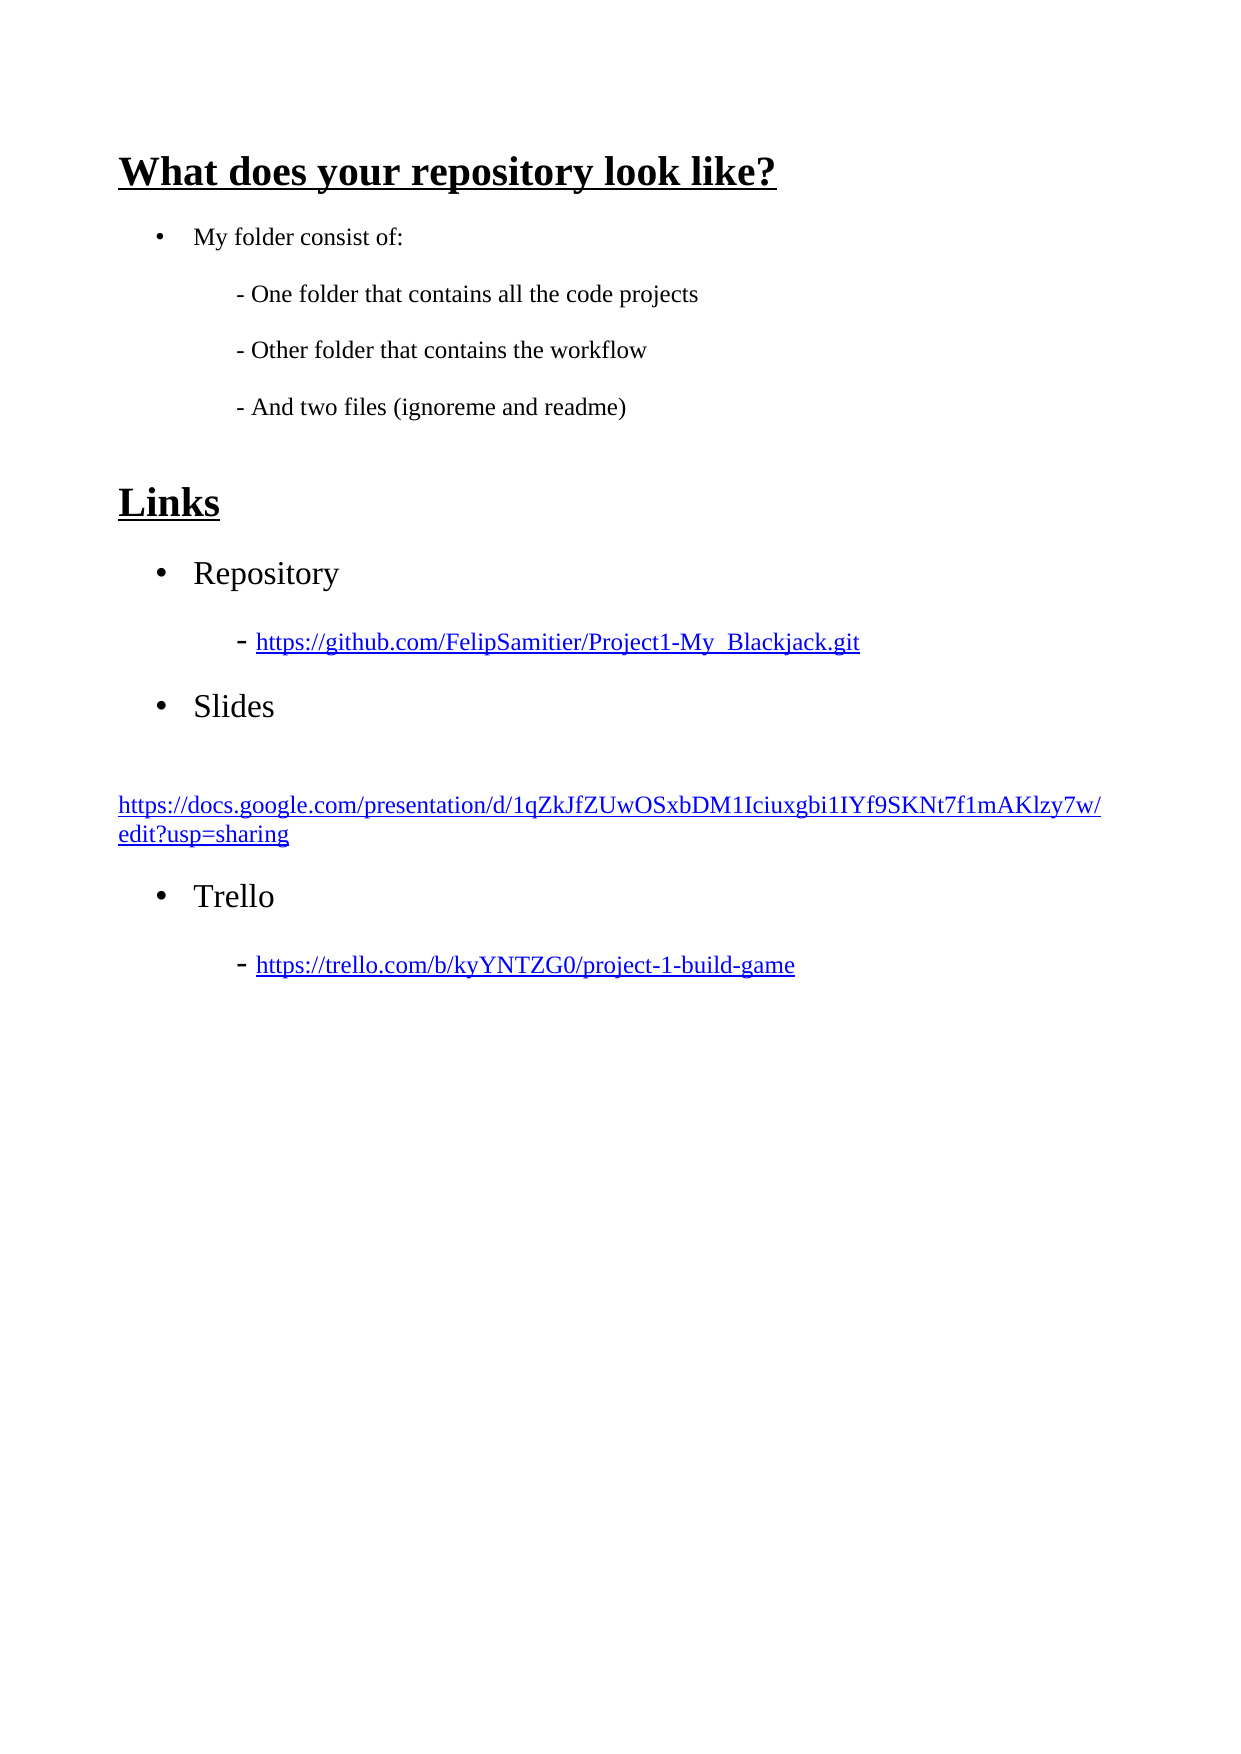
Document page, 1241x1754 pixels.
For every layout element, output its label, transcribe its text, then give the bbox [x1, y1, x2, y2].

text Links [118, 477, 1122, 525]
text - And two files (ignoreme and readme) [118, 392, 1122, 421]
text - Other folder that contains the workflow [118, 336, 1122, 364]
text - https://trello.com/b/kyYNTZG0/project-1-build-game [118, 942, 1122, 981]
list Repository [156, 553, 1122, 591]
text - https://github.com/FelipSamitier/Project1-My_Blackjack.git [118, 619, 1122, 658]
text What does your repository look like? [118, 146, 1122, 194]
list Trello [156, 876, 1122, 914]
list Slides [156, 686, 1122, 724]
text - One folder that contains all the code projects [118, 279, 1122, 308]
list My folder consist of: [156, 222, 1122, 251]
text https://docs.google.com/presentation/d/1qZkJfZUwOSxbDM1Iciuxgbi1IYf9SKNt7f1mAKlzy7w/edit?usp=sharing [118, 752, 1122, 848]
